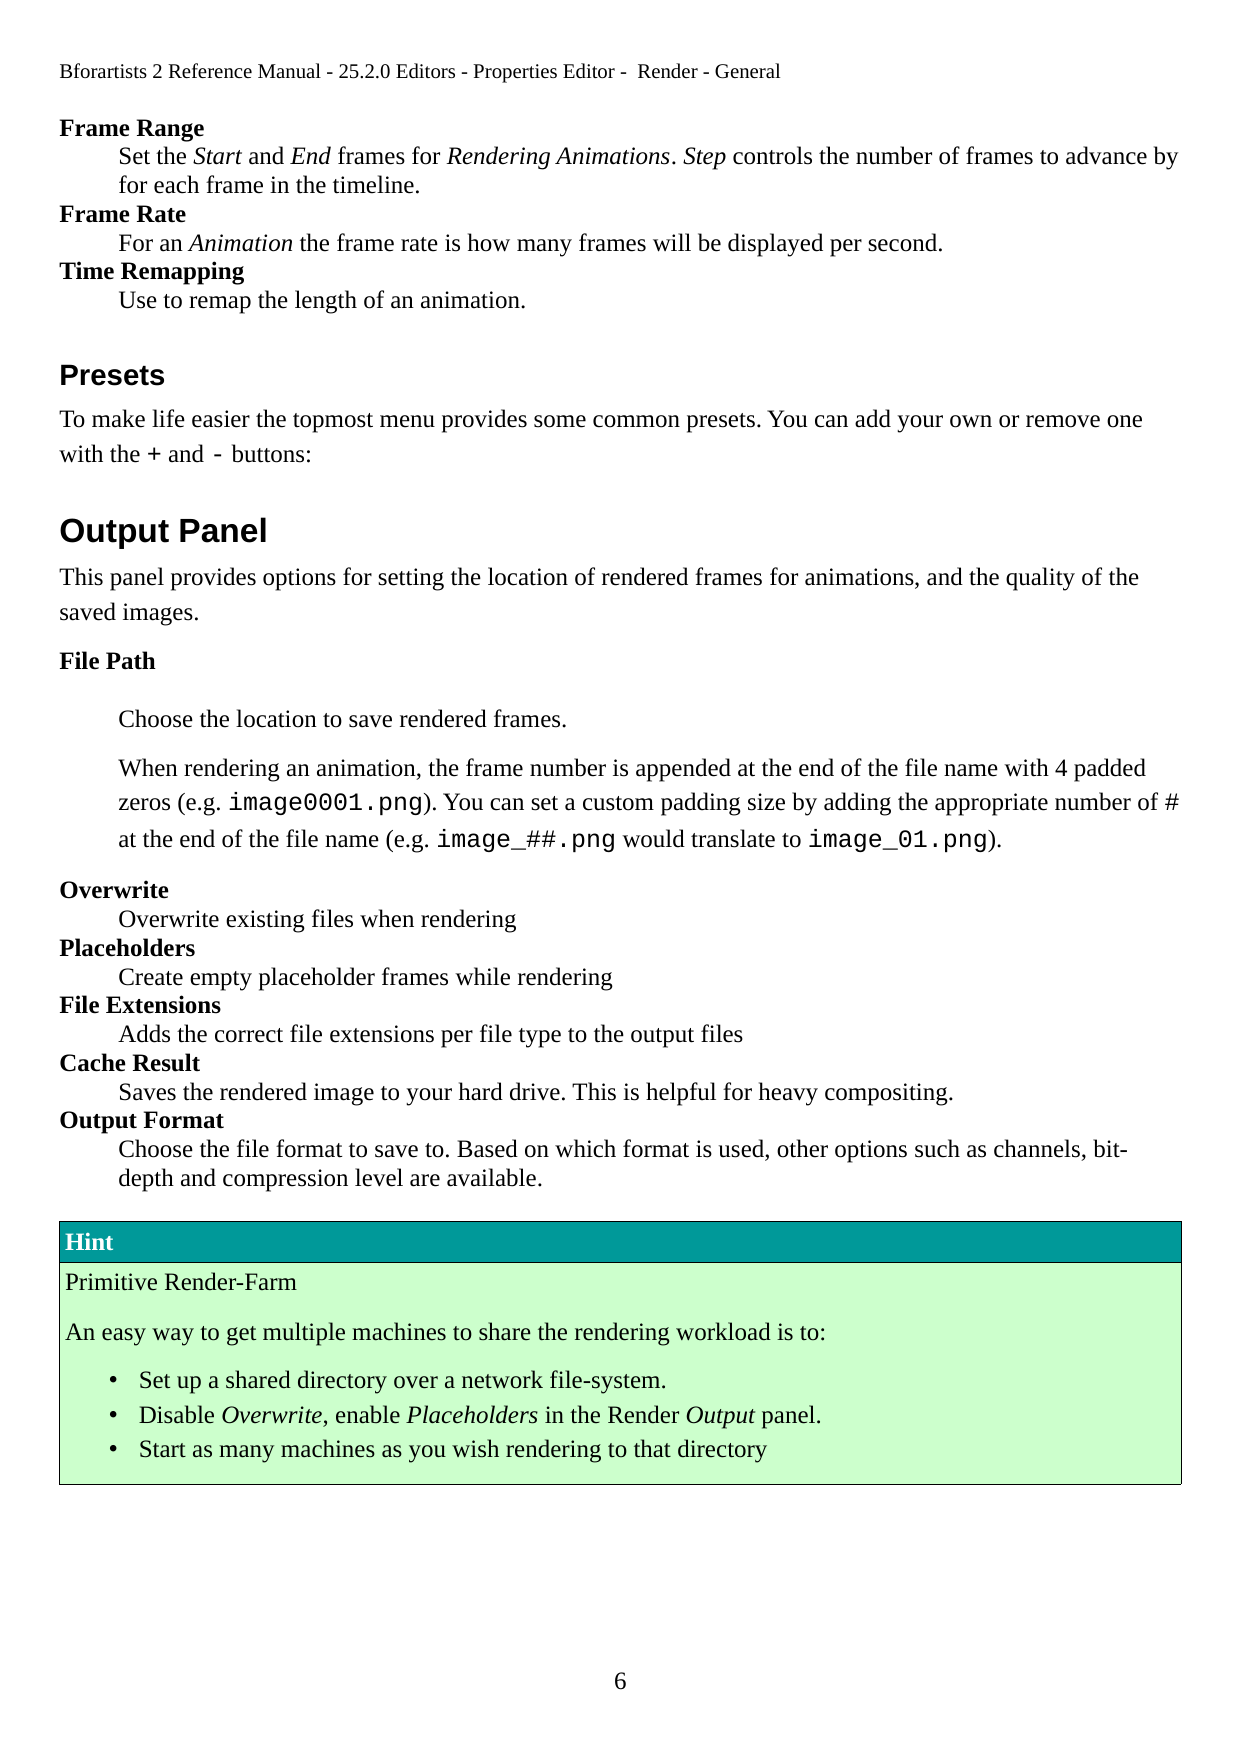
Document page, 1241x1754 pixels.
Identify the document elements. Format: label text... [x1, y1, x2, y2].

text To make life easier the topmost menu provides some common presets. You can add your own or remove one with the + and - buttons: [59, 404, 1181, 469]
subtitle Output Format [59, 1106, 1181, 1134]
list Use to remap the length of an animation. [118, 285, 1181, 314]
table_cell Primitive Render-Farm An easy way to get multiple machines to share the rendering workload is to: Set up a shared directory over a network file-system. Disable Overwrite, enable Placeholders in the Render Output panel. Start as many machines as you wish rendering to that directory [60, 1263, 1181, 1484]
list Create empty placeholder frames while rendering [118, 962, 1181, 991]
subtitle Cache Result [59, 1048, 1181, 1077]
subtitle File Path [59, 646, 1181, 674]
subtitle Overwrite [59, 876, 1181, 904]
subtitle Presets [59, 358, 1181, 392]
subtitle Frame Rate [59, 199, 1181, 228]
list Saves the rendered image to your hard drive. This is helpful for heavy compositing. [118, 1077, 1181, 1106]
text Choose the location to save rendered frames. [118, 704, 1181, 733]
subtitle Placeholders [59, 933, 1181, 962]
list Set the Start and End frames for Rendering Animations. Step controls the number of frames to advance by for each frame in the timeline. [118, 141, 1181, 199]
list For an Animation the frame rate is how many frames will be displayed per second. [118, 228, 1181, 256]
subtitle Time Remapping [59, 256, 1181, 285]
subtitle Output Panel [59, 511, 1181, 550]
subtitle Frame Range [59, 113, 1181, 141]
table_header Hint [60, 1222, 1181, 1262]
text This panel provides options for setting the location of rendered frames for animations, and the quality of the saved images. [59, 562, 1181, 625]
list Choose the file format to save to. Based on which format is used, other options such as channels, bit-depth and compression level are available. [118, 1134, 1181, 1192]
subtitle File Extensions [59, 991, 1181, 1019]
list Adds the correct file extensions per file type to the output files [118, 1019, 1181, 1048]
list Overwrite existing files when rendering [118, 904, 1181, 933]
text When rendering an animation, the frame number is appended at the end of the file name with 4 padded zeros (e.g. image0001.png). You can set a custom padding size by adding the appropriate number of # at the end of the file name (e.g. image_##.png would translate to image_01.png). [118, 753, 1181, 855]
